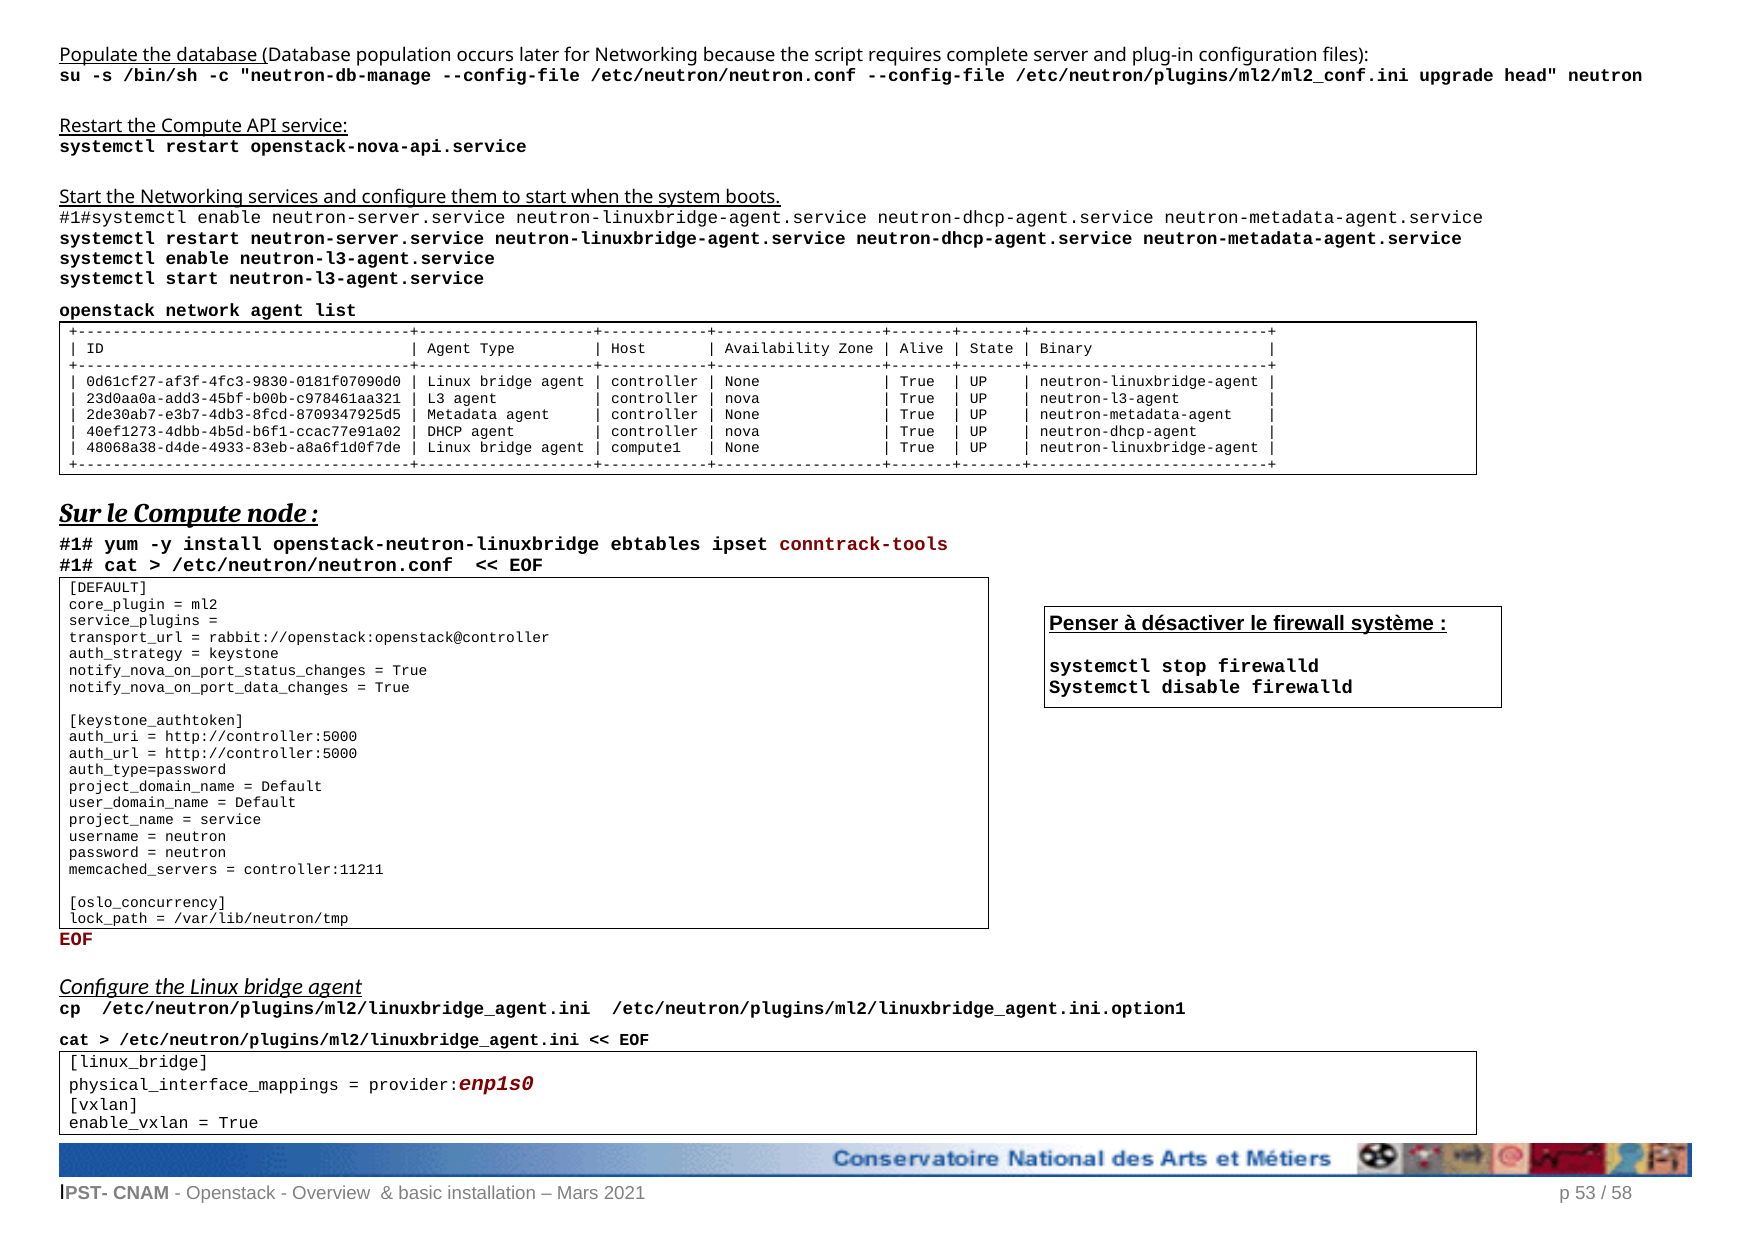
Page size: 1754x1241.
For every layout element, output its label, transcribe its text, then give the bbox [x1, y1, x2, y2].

text systemctl enable neutron-l3-agent.service [59, 249, 1695, 269]
text [vxlan] [60, 1093, 1476, 1112]
text Start the Networking services and configure them to start when the system boots. [59, 184, 1695, 209]
text +--------------------------------------+--------------------+------------+-------------------+-------+-------+---------------------------+ [60, 354, 1476, 371]
text #1# yum -y install openstack-neutron-linuxbridge ebtables ipset conntrack-tools [59, 535, 1695, 556]
text auth_strategy = keystone [60, 643, 988, 660]
text #1#systemctl enable neutron-server.service neutron-linuxbridge-agent.service neutron-dhcp-agent.service neutron-metadata-agent.service [59, 209, 1695, 229]
text | 40ef1273-4dbb-4b5d-b6f1-ccac77e91a02 | DHCP agent | controller | nova | True | UP | neutron-dhcp-agent | [60, 421, 1476, 437]
text +--------------------------------------+--------------------+------------+-------------------+-------+-------+---------------------------+ [60, 323, 1476, 338]
text Populate the database (Database population occurs later for Networking because the script requires complete server and plug-in configuration files): [59, 41, 1695, 67]
text | 2de30ab7-e3b7-4db3-8fcd-8709347925d5 | Metadata agent | controller | None | True | UP | neutron-metadata-agent | [60, 404, 1476, 421]
text auth_uri = http://controller:5000 [60, 726, 988, 743]
text cat > /etc/neutron/plugins/ml2/linuxbridge_agent.ini << EOF [59, 1032, 1695, 1051]
text | 0d61cf27-af3f-4fc3-9830-0181f07090d0 | Linux bridge agent | controller | None | True | UP | neutron-linuxbridge-agent | [60, 371, 1476, 388]
text memcached_servers = controller:11211 [60, 859, 988, 878]
text auth_type=password [60, 759, 988, 776]
text EOF [59, 929, 1695, 951]
text project_name = service [60, 809, 988, 826]
text systemctl restart openstack-nova-api.service [59, 138, 1695, 158]
text [keystone_authtoken] [60, 710, 988, 726]
text #1# cat > /etc/neutron/neutron.conf << EOF [59, 556, 1695, 577]
text +--------------------------------------+--------------------+------------+-------------------+-------+-------+---------------------------+ [60, 454, 1476, 474]
text core_plugin = ml2 [60, 594, 988, 610]
text lock_path = /var/lib/neutron/tmp [60, 908, 988, 928]
text password = neutron [60, 842, 988, 859]
text [linux_bridge] [60, 1052, 1476, 1069]
text Configure the Linux bridge agent [59, 972, 1695, 1000]
text | ID | Agent Type | Host | Availability Zone | Alive | State | Binary | [60, 338, 1476, 354]
text project_domain_name = Default [60, 776, 988, 793]
text username = neutron [60, 826, 988, 842]
text openstack network agent list [59, 301, 1695, 321]
text su -s /bin/sh -c "neutron-db-manage --config-file /etc/neutron/neutron.conf --config-file /etc/neutron/plugins/ml2/ml2_conf.ini upgrade head" neutron [59, 67, 1695, 87]
text systemctl start neutron-l3-agent.service [59, 269, 1695, 289]
text user_domain_name = Default [60, 793, 988, 809]
text | 48068a38-d4de-4933-83eb-a8a6f1d0f7de | Linux bridge agent | compute1 | None | True | UP | neutron-linuxbridge-agent | [60, 437, 1476, 454]
text transport_url = rabbit://openstack:openstack@controller [60, 627, 988, 643]
text Restart the Compute API service: [59, 112, 1695, 138]
subtitle Sur le Compute node : [59, 498, 1695, 529]
text | 23d0aa0a-add3-45bf-b00b-c978461aa321 | L3 agent | controller | nova | True | UP | neutron-l3-agent | [60, 388, 1476, 404]
text enable_vxlan = True [60, 1112, 1476, 1134]
text physical_interface_mappings = provider:enp1s0 [60, 1069, 1476, 1093]
text [DEFAULT] [60, 578, 988, 594]
text notify_nova_on_port_status_changes = True [60, 660, 988, 677]
text cp /etc/neutron/plugins/ml2/linuxbridge_agent.ini /etc/neutron/plugins/ml2/linuxbridge_agent.ini.option1 [59, 1000, 1695, 1020]
text notify_nova_on_port_data_changes = True [60, 677, 988, 696]
text service_plugins = [60, 610, 988, 627]
text systemctl restart neutron-server.service neutron-linuxbridge-agent.service neutron-dhcp-agent.service neutron-metadata-agent.service [59, 229, 1695, 249]
text [oslo_concurrency] [60, 892, 988, 908]
text auth_url = http://controller:5000 [60, 743, 988, 759]
